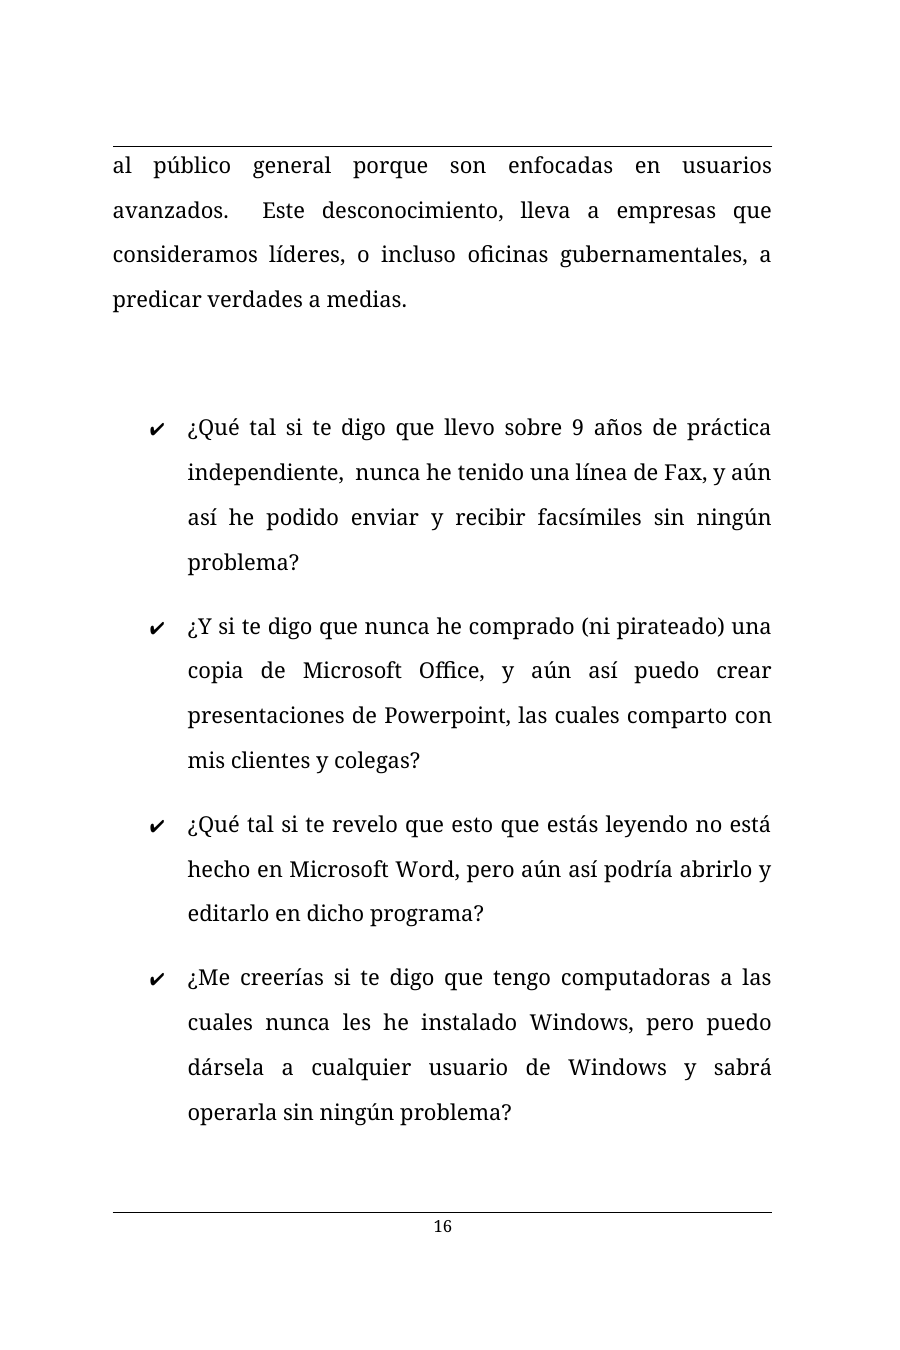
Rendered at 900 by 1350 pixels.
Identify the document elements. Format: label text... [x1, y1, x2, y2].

text al público general porque son enfocadas en usuarios avanzados. Este desconocimiento, lleva a empresas que consideramos líderes, o incluso oficinas gubernamentales, a predicar verdades a medias. [112, 150, 772, 314]
list ¿Y si te digo que nunca he comprado (ni pirateado) una copia de Microsoft Office, y aún así puedo crear presentaciones de Powerpoint, las cuales comparto con mis clientes y colegas? [150, 611, 772, 774]
list ¿Me creerías si te digo que tengo computadoras a las cuales nunca les he instalado Windows, pero puedo dársela a cualquier usuario de Windows y sabrá operarla sin ningún problema? [150, 962, 772, 1126]
list ¿Qué tal si te digo que llevo sobre 9 años de práctica independiente, nunca he tenido una línea de Fax, y aún así he podido enviar y recibir facsímiles sin ningún problema? [150, 412, 772, 576]
list ¿Qué tal si te revelo que esto que estás leyendo no está hecho en Microsoft Word, pero aún así podría abrirlo y editarlo en dicho programa? [150, 809, 772, 928]
